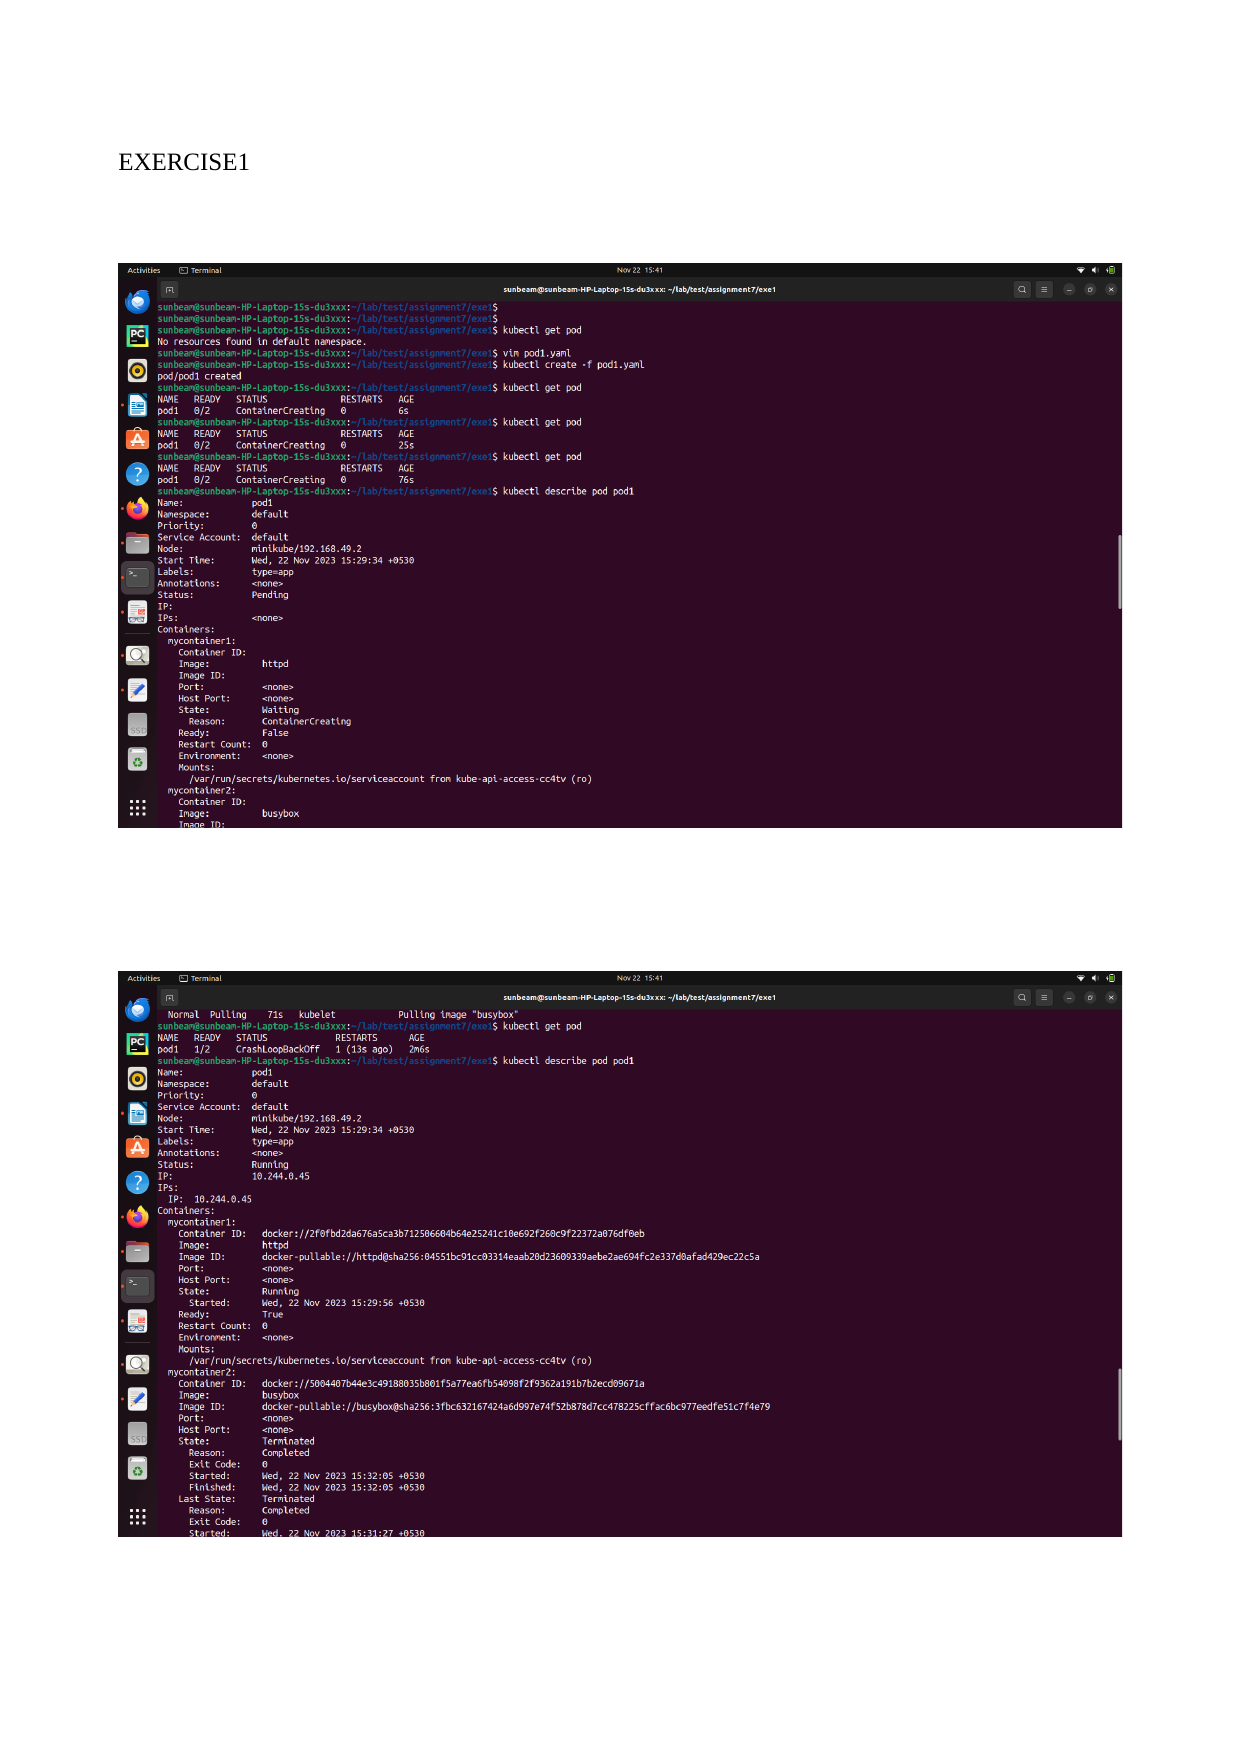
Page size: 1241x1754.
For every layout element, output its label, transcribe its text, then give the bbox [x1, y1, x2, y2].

picture [118, 263, 1123, 828]
picture [118, 971, 1123, 1537]
text EXERCISE1 [118, 147, 1122, 176]
